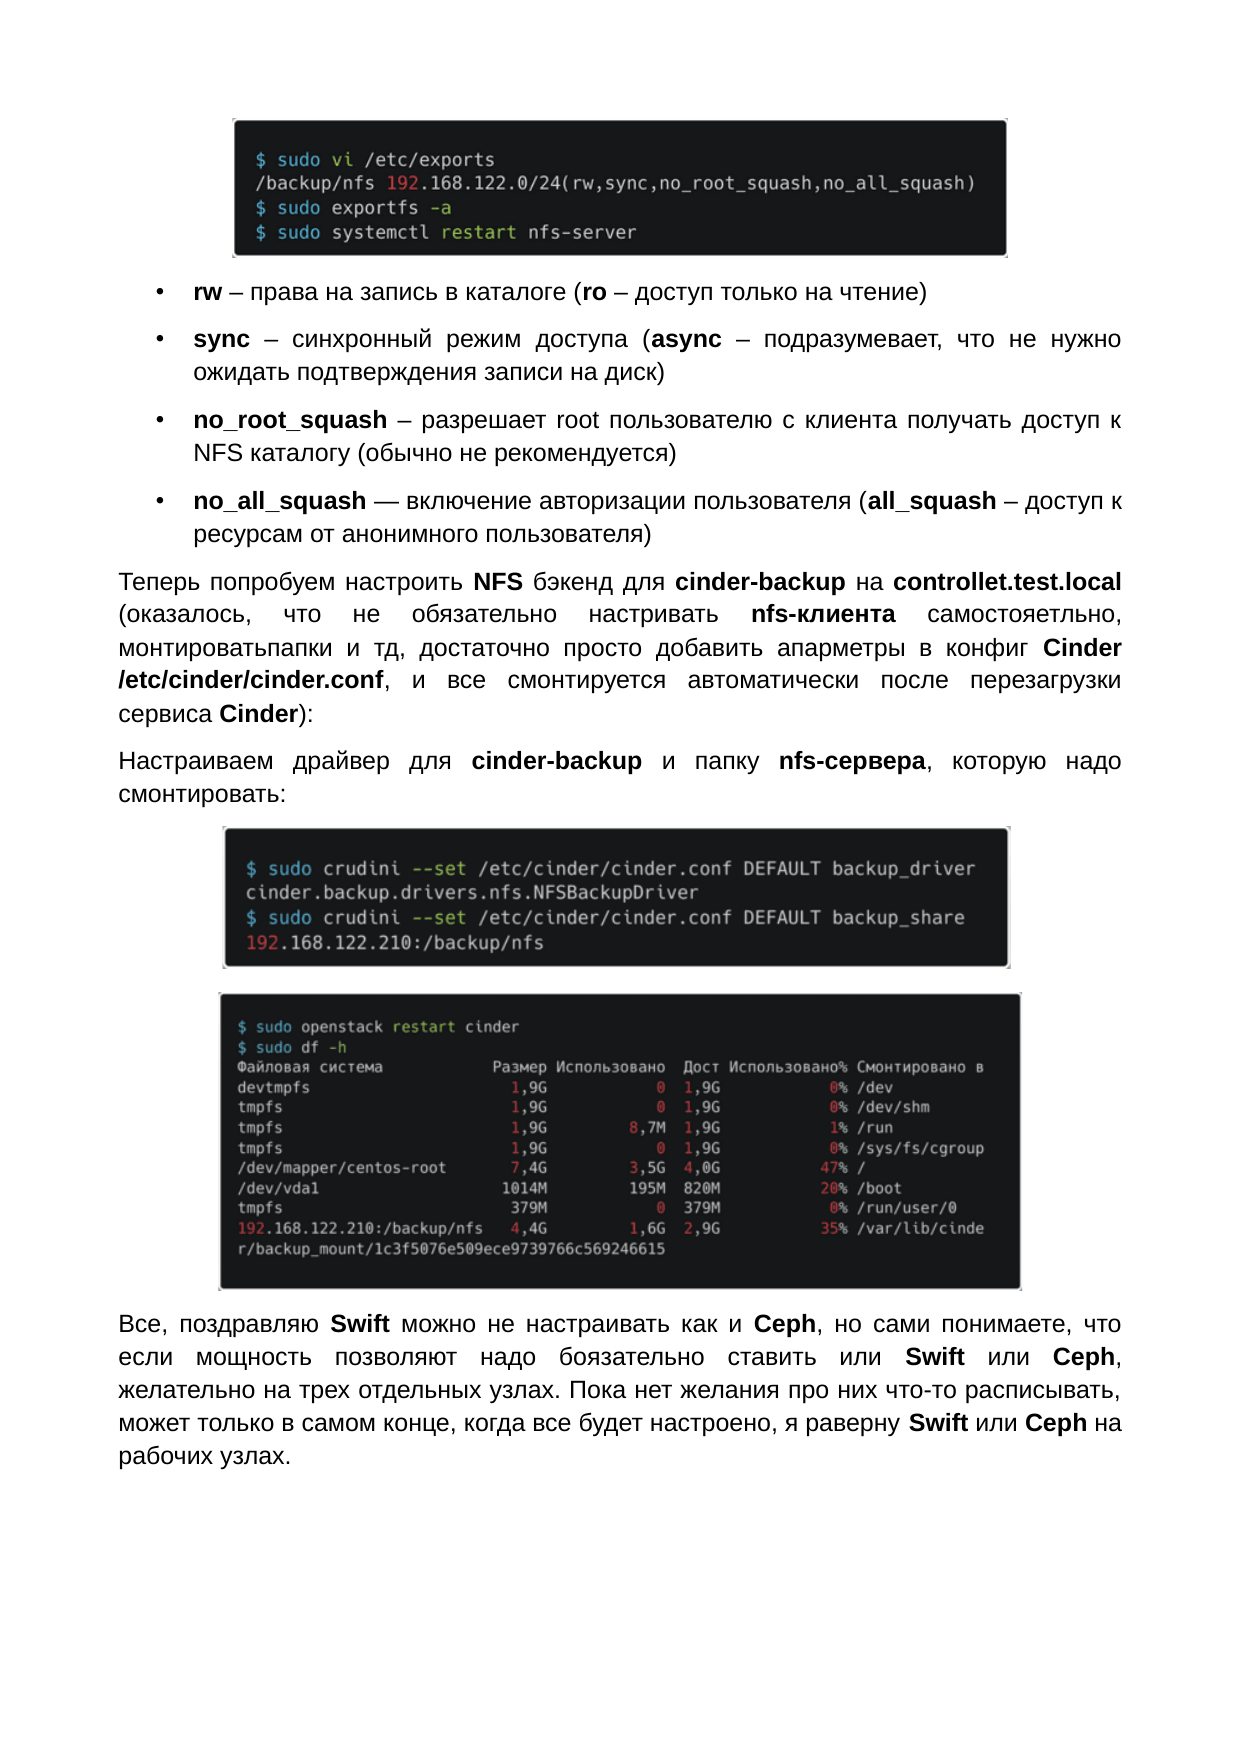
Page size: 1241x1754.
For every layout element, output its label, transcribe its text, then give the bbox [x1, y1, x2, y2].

list rw – права на запись в каталоге (ro – доступ только на чтение) [156, 277, 1122, 305]
list no_all_squash — включение авторизации пользователя (all_squash – доступ к ресурсам от анонимного пользователя) [156, 486, 1122, 548]
picture [218, 992, 1023, 1291]
list sync – синхронный режим доступа (async – подразумевает, что не нужно ожидать подтверждения записи на диск) [156, 324, 1122, 386]
text Теперь попробуем настроить NFS бэкенд для cinder-backup на controllet.test.local (оказалось, что не обязательно настривать nfs-клиента самостояетльно, монтироватьпапки и тд, достаточно просто добавить апарметры в конфиг Cinder /etc/cinder/cinder.conf, и все смонтируется автоматически после перезагрузки сервиса Cinder): [118, 566, 1122, 727]
list no_root_squash – разрешает root пользователю с клиента получать доступ к NFS каталогу (обычно не рекомендуется) [156, 405, 1122, 467]
text Настраиваем драйвер для cinder-backup и папку nfs-сервера, которую надо смонтировать: [118, 746, 1122, 808]
picture [232, 118, 1008, 258]
picture [222, 826, 1011, 969]
text Все, поздравляю Swift можно не настраивать как и Ceph, но сами понимаете, что если мощность позволяют надо боязательно ставить или Swift или Ceph, желательно на трех отдельных узлах. Пока нет желания про них что-то расписывать, может только в самом конце, когда все будет настроено, я раверну Swift или Ceph на рабочих узлах. [118, 1309, 1122, 1470]
